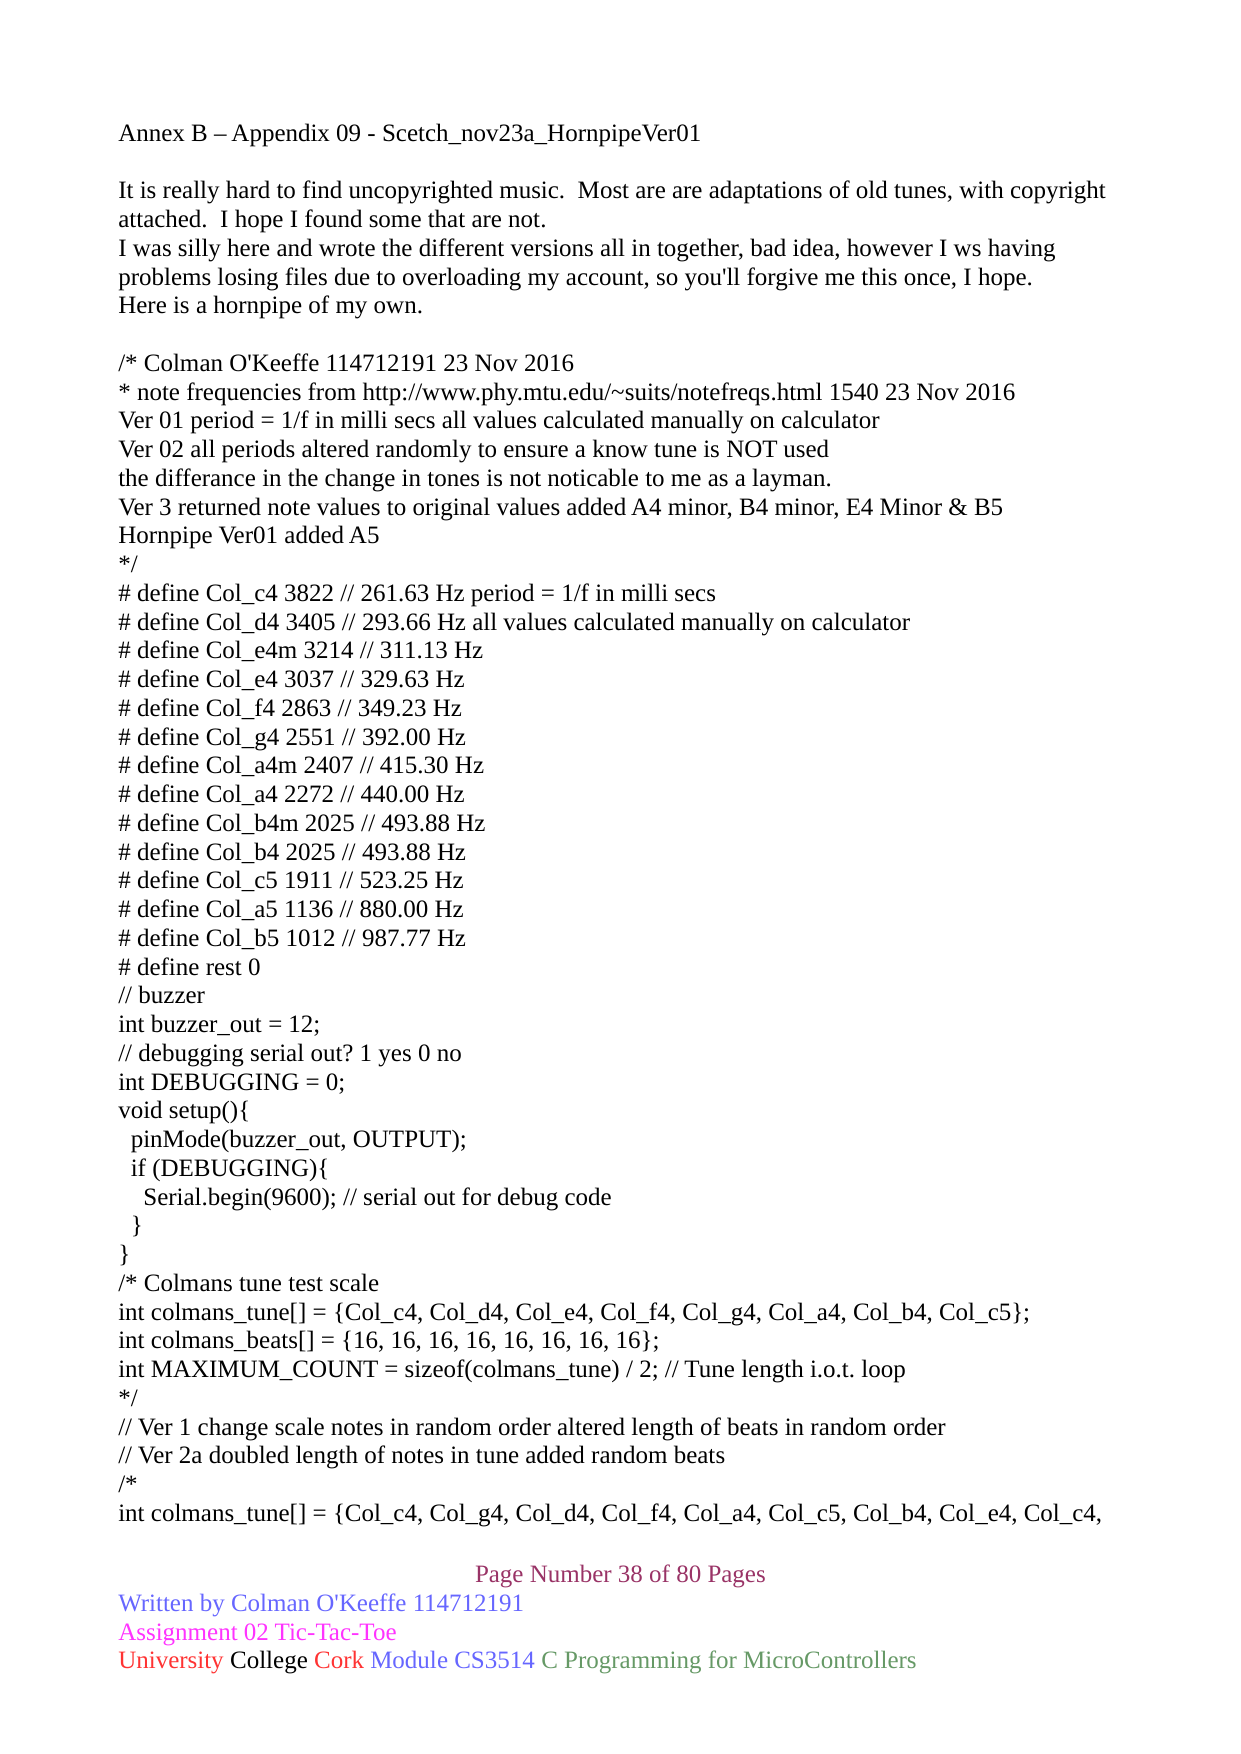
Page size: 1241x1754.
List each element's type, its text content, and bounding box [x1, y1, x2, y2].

text int colmans_tune[] = {Col_c4, Col_g4, Col_d4, Col_f4, Col_a4, Col_c5, Col_b4, Col_e4, Col_c4, [118, 1498, 1122, 1527]
text # define Col_b5 1012 // 987.77 Hz [118, 923, 1122, 952]
text // buzzer [118, 981, 1122, 1009]
text int DEBUGGING = 0; [118, 1067, 1122, 1096]
text /* Colmans tune test scale [118, 1268, 1122, 1297]
text # define Col_e4m 3214 // 311.13 Hz [118, 636, 1122, 664]
text int colmans_tune[] = {Col_c4, Col_d4, Col_e4, Col_f4, Col_g4, Col_a4, Col_b4, Col_c5}; [118, 1297, 1122, 1326]
text /* Colman O'Keeffe 114712191 23 Nov 2016 [118, 348, 1122, 377]
text } [118, 1239, 1122, 1268]
text */ [118, 549, 1122, 578]
text int colmans_beats[] = {16, 16, 16, 16, 16, 16, 16, 16}; [118, 1326, 1122, 1354]
text if (DEBUGGING){ [118, 1153, 1122, 1182]
text # define Col_b4m 2025 // 493.88 Hz [118, 808, 1122, 837]
text int buzzer_out = 12; [118, 1009, 1122, 1038]
text Annex B – Appendix 09 - Scetch_nov23a_HornpipeVer01 [118, 118, 1122, 147]
text Serial.begin(9600); // serial out for debug code [118, 1182, 1122, 1211]
text Ver 02 all periods altered randomly to ensure a know tune is NOT used [118, 434, 1122, 463]
text # define Col_c5 1911 // 523.25 Hz [118, 866, 1122, 894]
text # define Col_g4 2551 // 392.00 Hz [118, 722, 1122, 751]
text } [118, 1211, 1122, 1239]
text // Ver 2a doubled length of notes in tune added random beats [118, 1441, 1122, 1469]
text # define rest 0 [118, 952, 1122, 981]
text pinMode(buzzer_out, OUTPUT); [118, 1124, 1122, 1153]
text # define Col_d4 3405 // 293.66 Hz all values calculated manually on calculator [118, 607, 1122, 636]
text It is really hard to find uncopyrighted music. Most are are adaptations of old tunes, with copyright attached. I hope I found some that are not. [118, 176, 1122, 233]
text // Ver 1 change scale notes in random order altered length of beats in random order [118, 1412, 1122, 1441]
text # define Col_a4 2272 // 440.00 Hz [118, 779, 1122, 808]
text */ [118, 1383, 1122, 1412]
text Hornpipe Ver01 added A5 [118, 521, 1122, 549]
text I was silly here and wrote the different versions all in together, bad idea, however I ws having problems losing files due to overloading my account, so you'll forgive me this once, I hope. [118, 233, 1122, 291]
text # define Col_f4 2863 // 349.23 Hz [118, 693, 1122, 722]
text # define Col_c4 3822 // 261.63 Hz period = 1/f in milli secs [118, 578, 1122, 607]
text int MAXIMUM_COUNT = sizeof(colmans_tune) / 2; // Tune length i.o.t. loop [118, 1354, 1122, 1383]
text void setup(){ [118, 1096, 1122, 1124]
text # define Col_e4 3037 // 329.63 Hz [118, 664, 1122, 693]
text Ver 01 period = 1/f in milli secs all values calculated manually on calculator [118, 406, 1122, 434]
text # define Col_a5 1136 // 880.00 Hz [118, 894, 1122, 923]
text * note frequencies from http://www.phy.mtu.edu/~suits/notefreqs.html 1540 23 Nov 2016 [118, 377, 1122, 406]
text # define Col_b4 2025 // 493.88 Hz [118, 837, 1122, 866]
text # define Col_a4m 2407 // 415.30 Hz [118, 751, 1122, 779]
text // debugging serial out? 1 yes 0 no [118, 1038, 1122, 1067]
text Ver 3 returned note values to original values added A4 minor, B4 minor, E4 Minor & B5 [118, 492, 1122, 521]
text Here is a hornpipe of my own. [118, 291, 1122, 319]
text /* [118, 1469, 1122, 1498]
text the differance in the change in tones is not noticable to me as a layman. [118, 463, 1122, 492]
